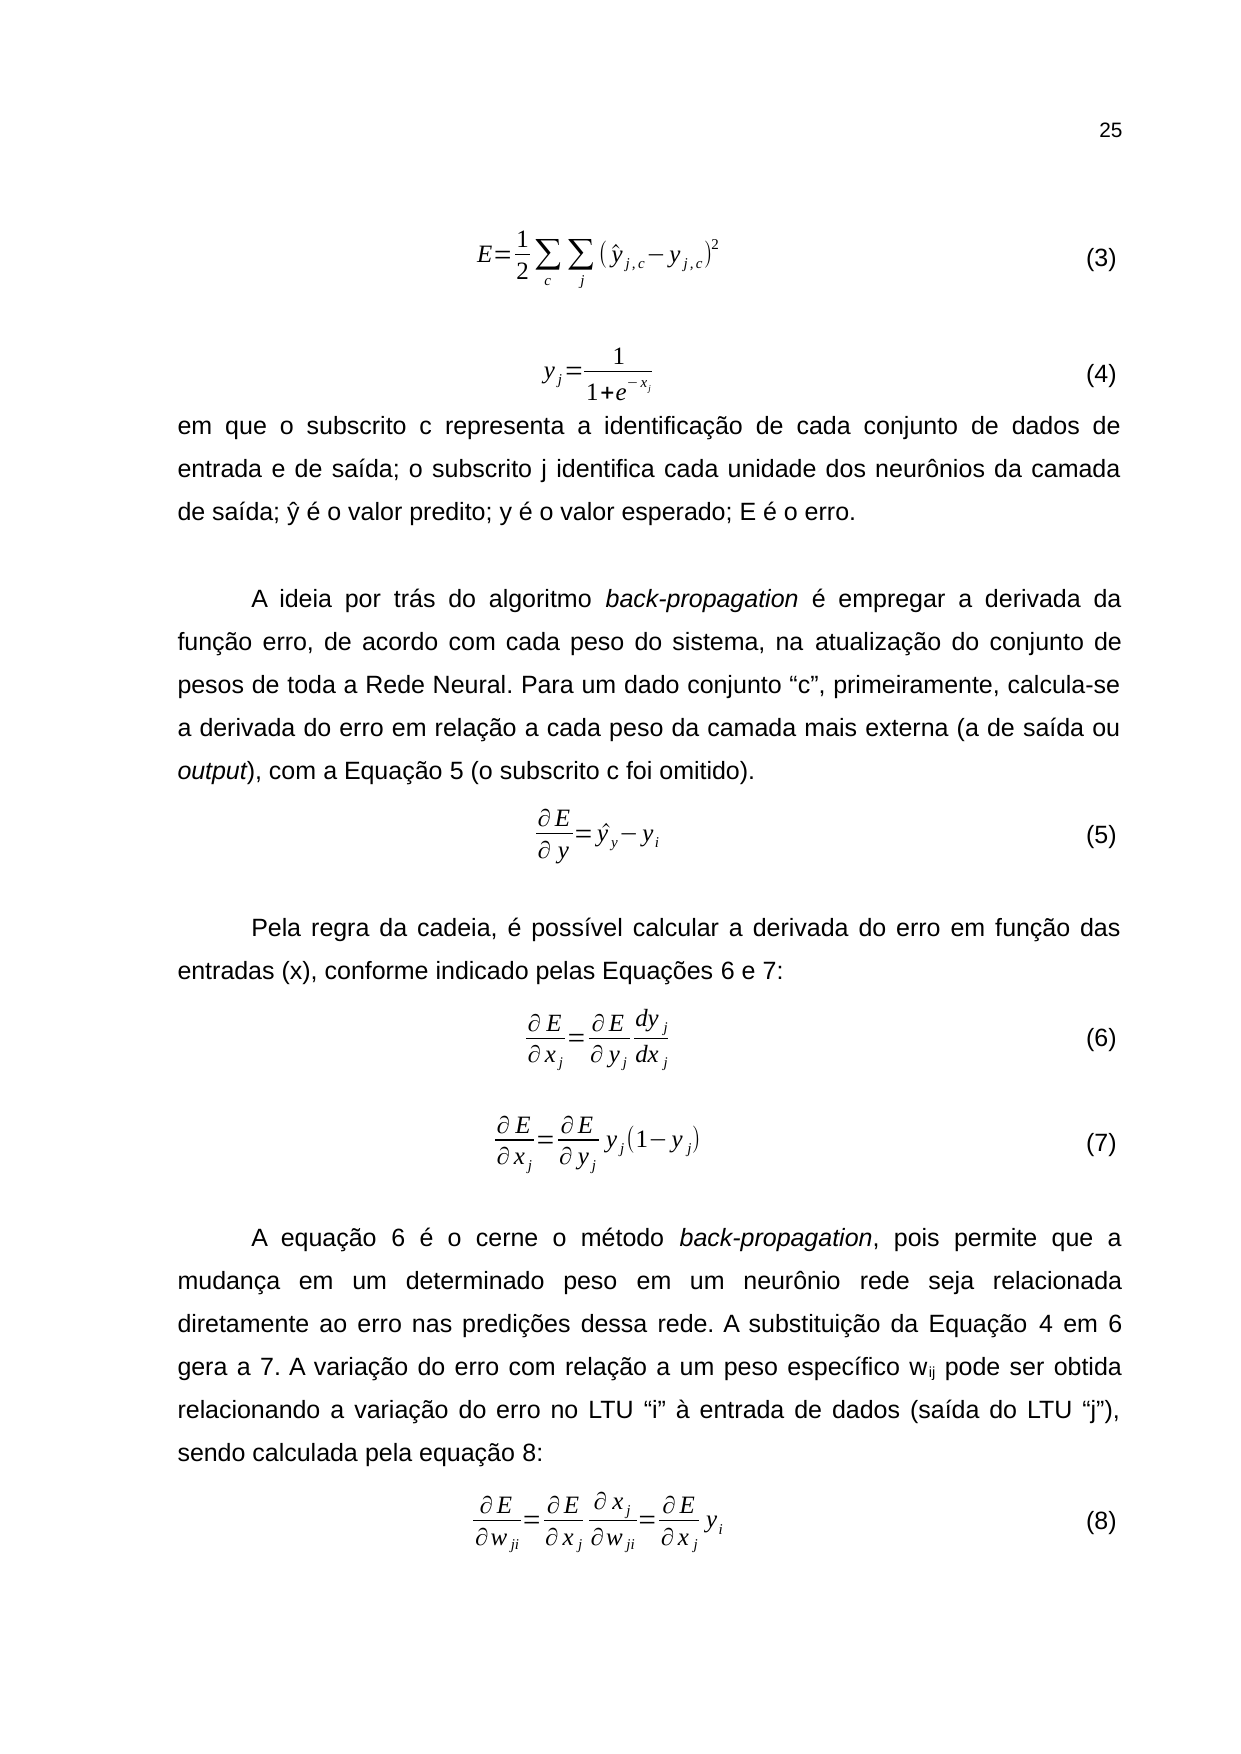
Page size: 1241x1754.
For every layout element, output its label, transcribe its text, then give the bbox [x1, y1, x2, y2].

table_header [177, 999, 1017, 1077]
table_header (7) [1017, 1106, 1122, 1180]
table_header (3) [1017, 220, 1122, 293]
table_header [177, 1482, 1017, 1559]
table_header [177, 1106, 1017, 1180]
table_header (8) [1017, 1482, 1122, 1559]
text em que o subscrito c representa a identificação de cada conjunto de dados de entrada e de saída; o subscrito j identifica cada unidade dos neurônios da camada de saída; ŷ é o valor predito; y é o valor esperado; E é o erro. [177, 411, 1122, 526]
table_header (6) [1017, 999, 1122, 1077]
text A ideia por trás do algoritmo back-propagation é empregar a derivada da função erro, de acordo com cada peso do sistema, na atualização do conjunto de pesos de toda a Rede Neural. Para um dado conjunto “c”, primeiramente, calcula-se a derivada do erro em relação a cada peso da camada mais externa (a de saída ou output), com a Equação 5 (o subscrito c foi omitido). [177, 583, 1122, 785]
table_header [177, 799, 1017, 869]
text Pela regra da cadeia, é possível calcular a derivada do erro em função das entradas (x), conforme indicado pelas Equações 6 e 7: [177, 913, 1122, 984]
table_header (4) [1017, 337, 1122, 411]
table_header (5) [1017, 799, 1122, 869]
text A equação 6 é o cerne o método back-propagation, pois permite que a mudança em um determinado peso em um neurônio rede seja relacionada diretamente ao erro nas predições dessa rede. A substituição da Equação 4 em 6 gera a 7. A variação do erro com relação a um peso específico wij pode ser obtida relacionando a variação do erro no LTU “i” à entrada de dados (saída do LTU “j”), sendo calculada pela equação 8: [177, 1223, 1122, 1467]
table_header [177, 220, 1017, 293]
table_header [177, 337, 1017, 411]
